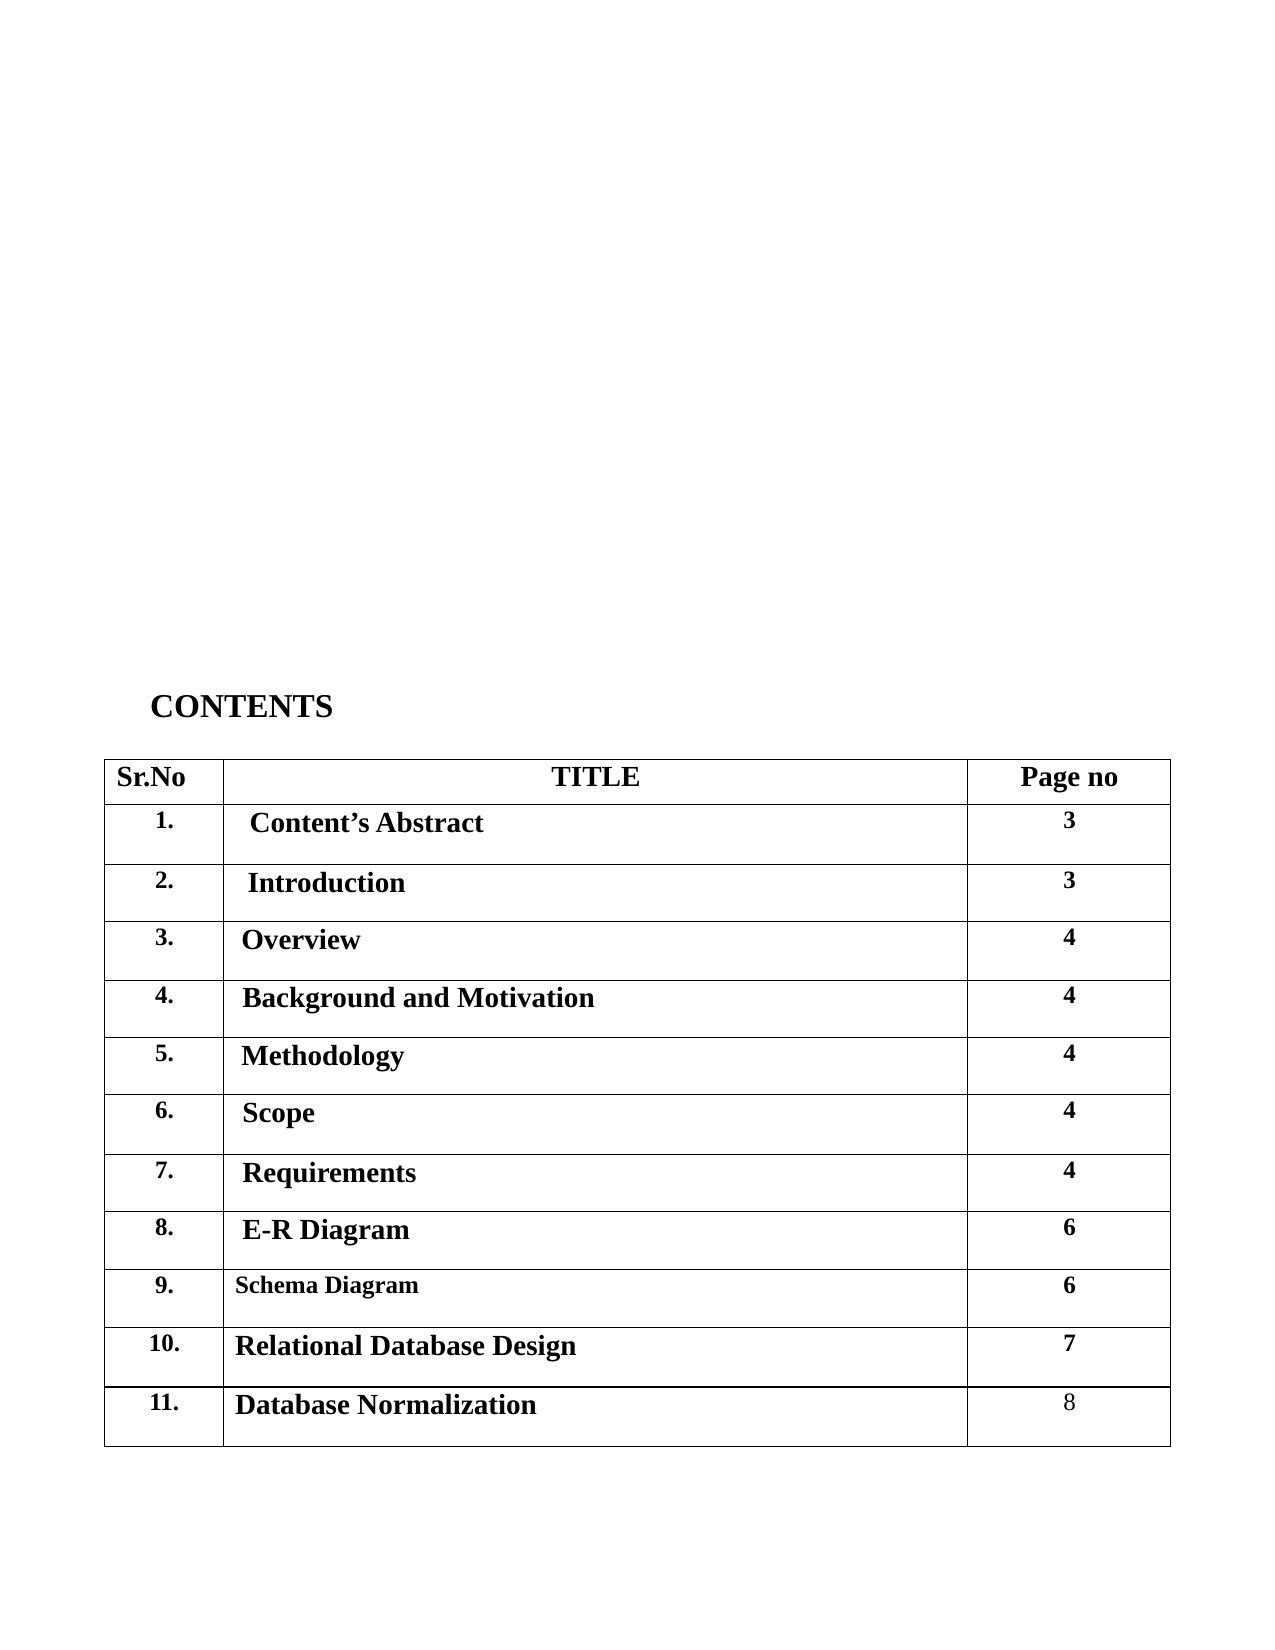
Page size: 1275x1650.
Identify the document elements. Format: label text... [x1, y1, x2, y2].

table_cell E-R Diagram [224, 1212, 967, 1269]
table_cell 6. [105, 1095, 223, 1154]
table_cell Overview [224, 922, 967, 979]
table_cell 4 [968, 922, 1170, 979]
table_cell 10. [105, 1328, 223, 1386]
table_cell 6 [968, 1270, 1170, 1327]
table_cell 4 [968, 1095, 1170, 1154]
table_cell Content’s Abstract [224, 805, 967, 864]
table_cell 3. [105, 922, 223, 979]
table_cell 6 [968, 1212, 1170, 1269]
table_header TITLE [224, 760, 967, 804]
table_cell 7 [968, 1328, 1170, 1386]
table_cell Relational Database Design [224, 1328, 967, 1386]
table_cell 11. [105, 1388, 223, 1446]
table_cell 8 [968, 1388, 1170, 1446]
table_cell Methodology [224, 1038, 967, 1094]
table_cell Database Normalization [224, 1388, 967, 1446]
table_cell Scope [224, 1095, 967, 1154]
table_cell 9. [105, 1270, 223, 1327]
text CONTENTS [150, 687, 1125, 725]
table_cell Requirements [224, 1155, 967, 1211]
table_cell Introduction [224, 865, 967, 921]
table_cell 5. [105, 1038, 223, 1094]
table_header Sr.No [105, 760, 223, 804]
table_cell 4 [968, 1155, 1170, 1211]
table_cell 4 [968, 981, 1170, 1037]
table_cell 3 [968, 865, 1170, 921]
table_cell 8. [105, 1212, 223, 1269]
table_cell 4 [968, 1038, 1170, 1094]
table_cell 7. [105, 1155, 223, 1211]
table_cell 1. [105, 805, 223, 864]
table_cell Schema Diagram [224, 1270, 967, 1327]
table_header Page no [968, 760, 1170, 804]
table_cell 4. [105, 981, 223, 1037]
table_cell 2. [105, 865, 223, 921]
table_cell Background and Motivation [224, 981, 967, 1037]
table_cell 3 [968, 805, 1170, 864]
